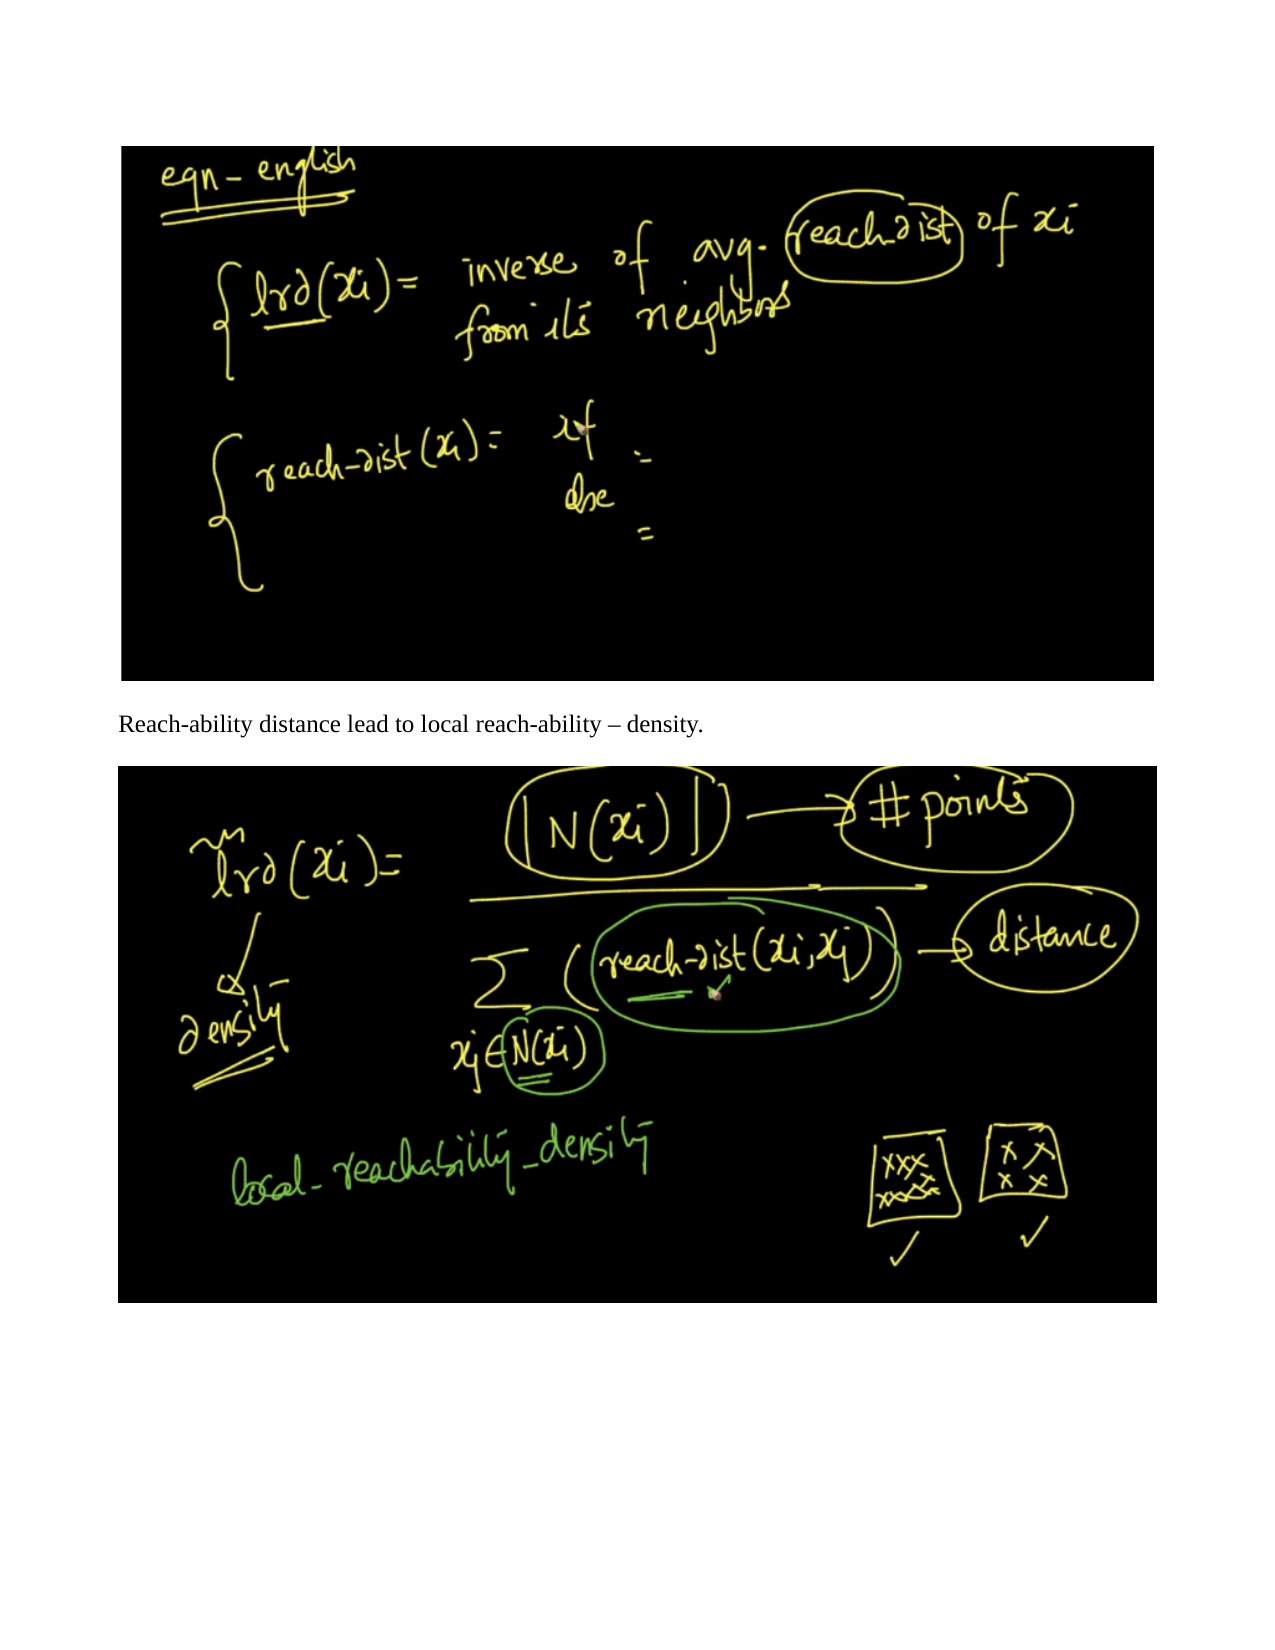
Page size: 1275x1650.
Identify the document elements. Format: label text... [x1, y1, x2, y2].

text Reach-ability distance lead to local reach-ability – density. [118, 709, 1157, 738]
picture [118, 766, 1157, 1303]
picture [121, 146, 1154, 681]
